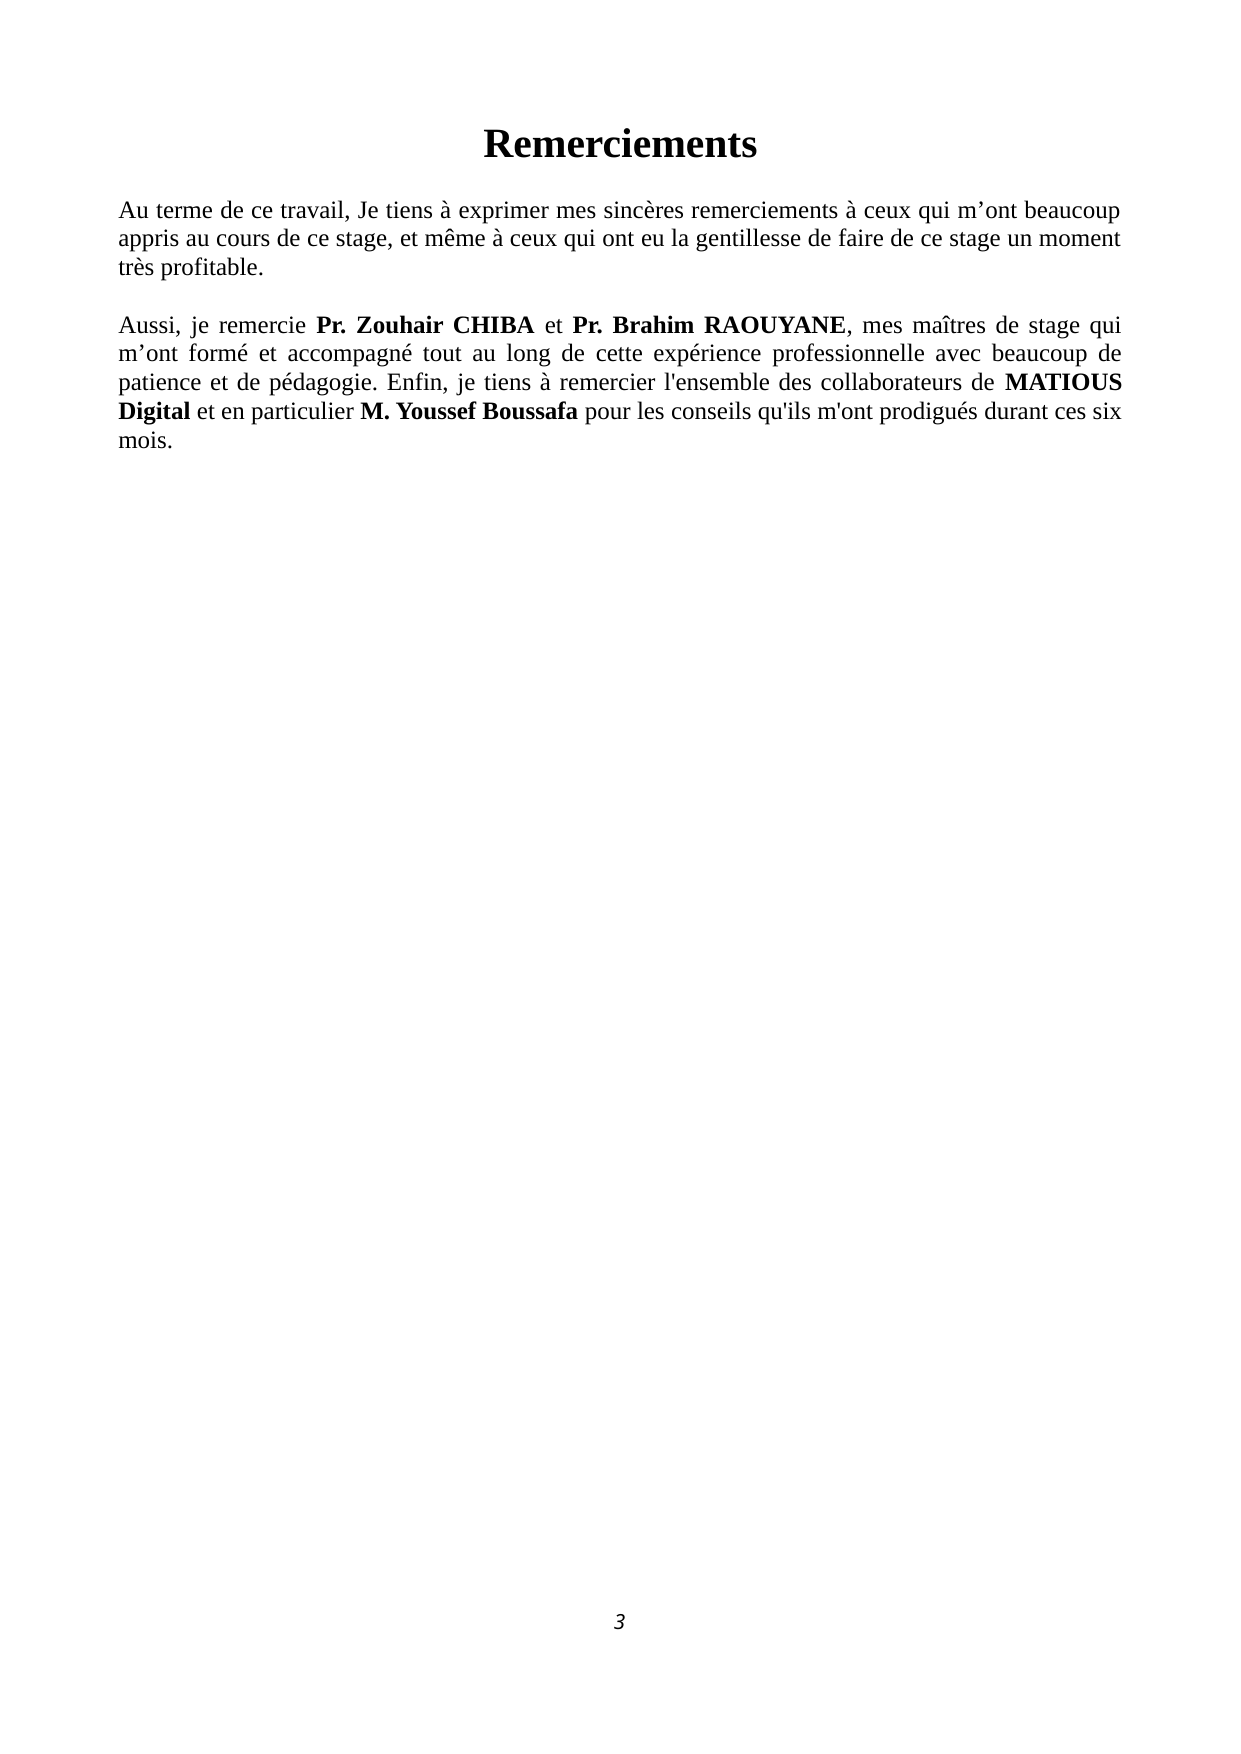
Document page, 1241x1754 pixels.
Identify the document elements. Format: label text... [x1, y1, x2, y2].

text Aussi, je remercie Pr. Zouhair CHIBA et Pr. Brahim RAOUYANE, mes maîtres de stage qui m’ont formé et accompagné tout au long de cette expérience professionnelle avec beaucoup de patience et de pédagogie. Enfin, je tiens à remercier l'ensemble des collaborateurs de MATIOUS Digital et en particulier M. Youssef Boussafa pour les conseils qu'ils m'ont prodigués durant ces six mois. [118, 310, 1122, 453]
text Remerciements [118, 118, 1122, 166]
text Au terme de ce travail, Je tiens à exprimer mes sincères remerciements à ceux qui m’ont beaucoup appris au cours de ce stage, et même à ceux qui ont eu la gentillesse de faire de ce stage un moment très profitable. [118, 195, 1122, 281]
